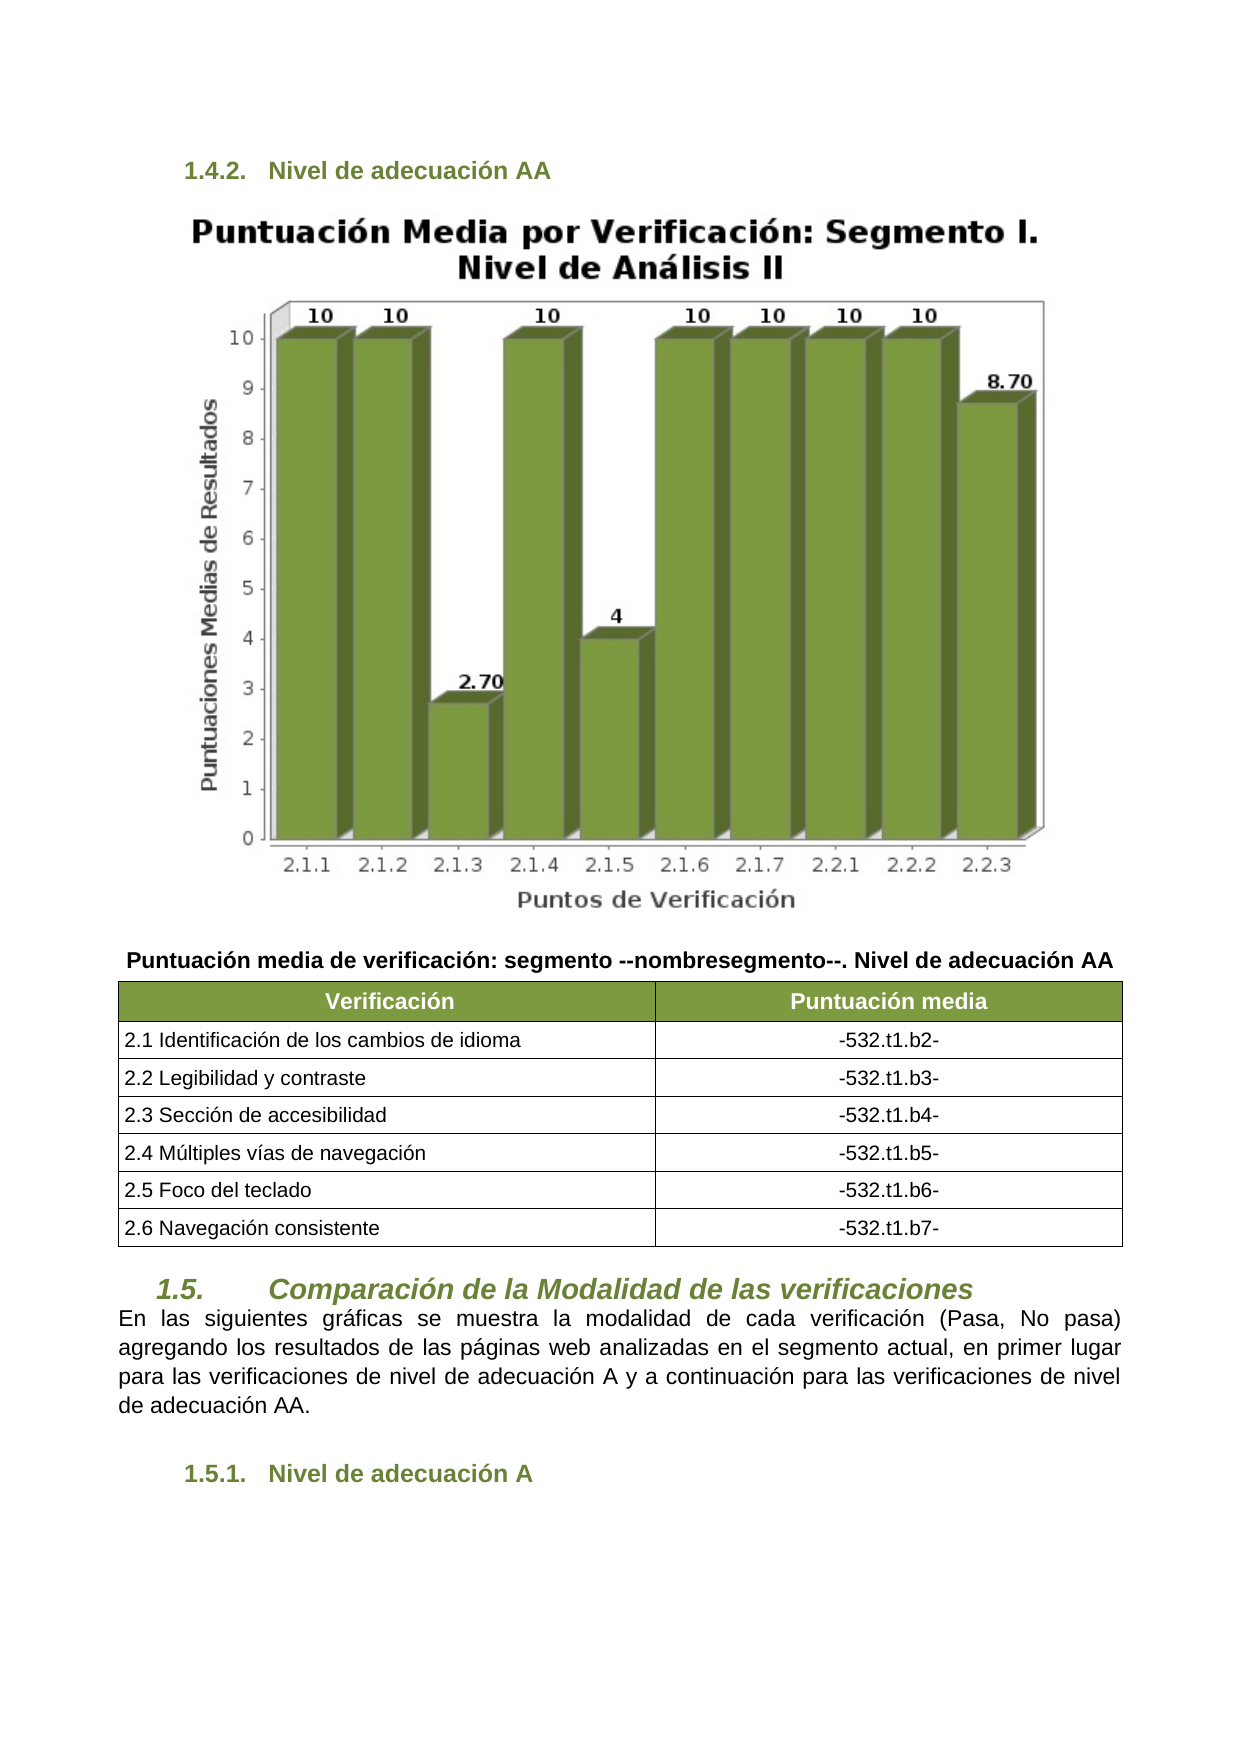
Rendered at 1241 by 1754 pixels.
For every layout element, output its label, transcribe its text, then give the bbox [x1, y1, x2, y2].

table_cell 2.1 Identificación de los cambios de idioma [119, 1022, 655, 1058]
table_cell 2.2 Legibilidad y contraste [119, 1059, 655, 1096]
table_cell 2.5 Foco del teclado [119, 1172, 655, 1208]
table_cell 2.3 Sección de accesibilidad [119, 1097, 655, 1133]
table_cell -532.t1.b2- [656, 1022, 1122, 1058]
subtitle Nivel de adecuación A [177, 1458, 1122, 1487]
table_header Puntuación media [656, 982, 1122, 1021]
table_cell -532.t1.b6- [656, 1172, 1122, 1208]
text En las siguientes gráficas se muestra la modalidad de cada verificación (Pasa, No pasa) agregando los resultados de las páginas web analizadas en el segmento actual, en primer lugar para las verificaciones de nivel de adecuación A y a continuación para las verificaciones de nivel de adecuación AA. [118, 1305, 1122, 1418]
table_cell 2.6 Navegación consistente [119, 1209, 655, 1246]
table_cell -532.t1.b7- [656, 1209, 1122, 1246]
table_cell -532.t1.b4- [656, 1097, 1122, 1133]
table_cell 2.4 Múltiples vías de navegación [119, 1134, 655, 1171]
text Puntuación media de verificación: segmento --nombresegmento--. Nivel de adecuación AA [118, 947, 1122, 973]
picture [178, 212, 1062, 922]
subtitle Nivel de adecuación AA [177, 156, 1122, 184]
table_cell -532.t1.b3- [656, 1059, 1122, 1096]
table_header Verificación [119, 982, 655, 1021]
subtitle Comparación de la Modalidad de las verificaciones [148, 1272, 1122, 1305]
table_cell -532.t1.b5- [656, 1134, 1122, 1171]
